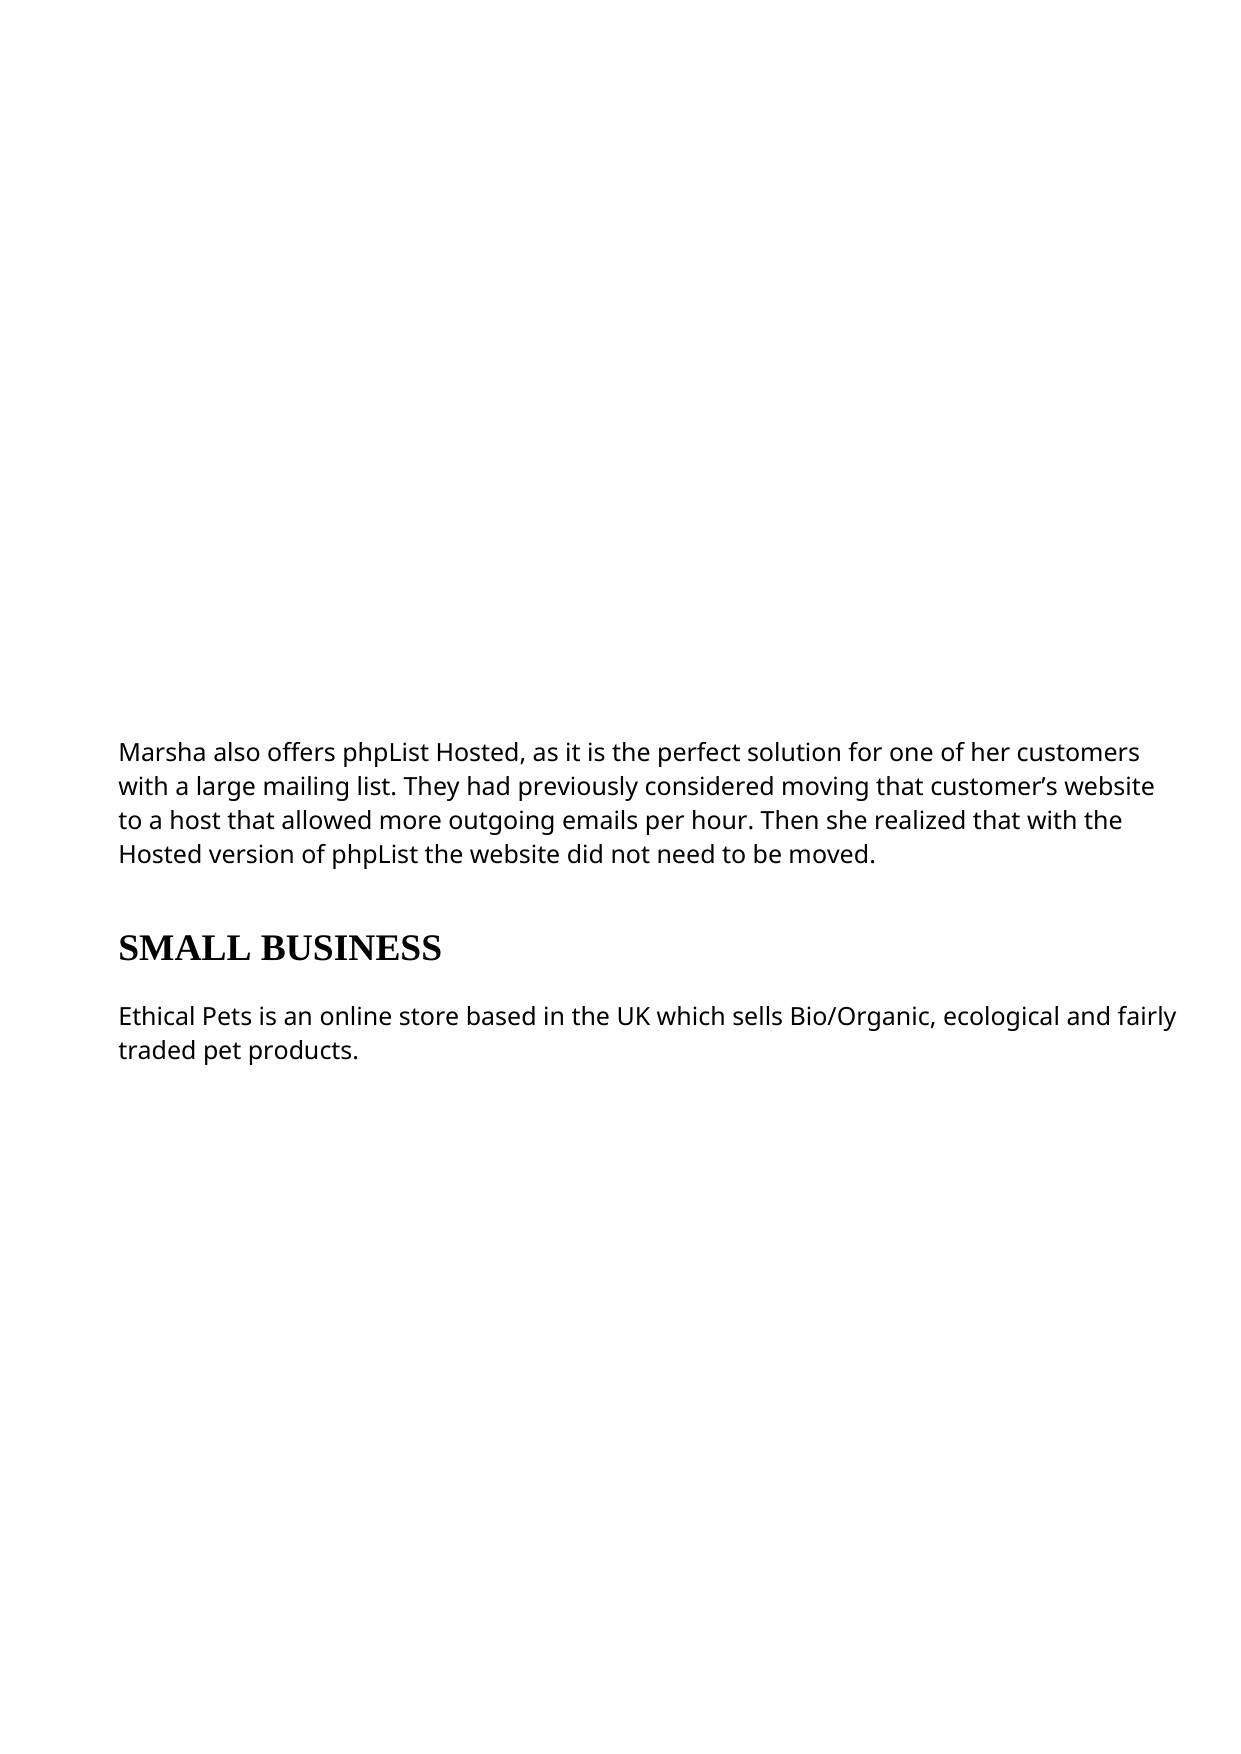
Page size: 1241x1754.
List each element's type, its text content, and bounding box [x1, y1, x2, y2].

subtitle Small Business [118, 926, 1181, 969]
text Marsha also offers phpList Hosted, as it is the perfect solution for one of her customers with a large mailing list. They had previously considered moving that customer’s website to a host that allowed more outgoing emails per hour. Then she realized that with the Hosted version of phpList the website did not need to be moved. [118, 735, 1181, 871]
text Ethical Pets is an online store based in the UK which sells Bio/Organic, ecological and fairly traded pet products. [118, 998, 1181, 1066]
